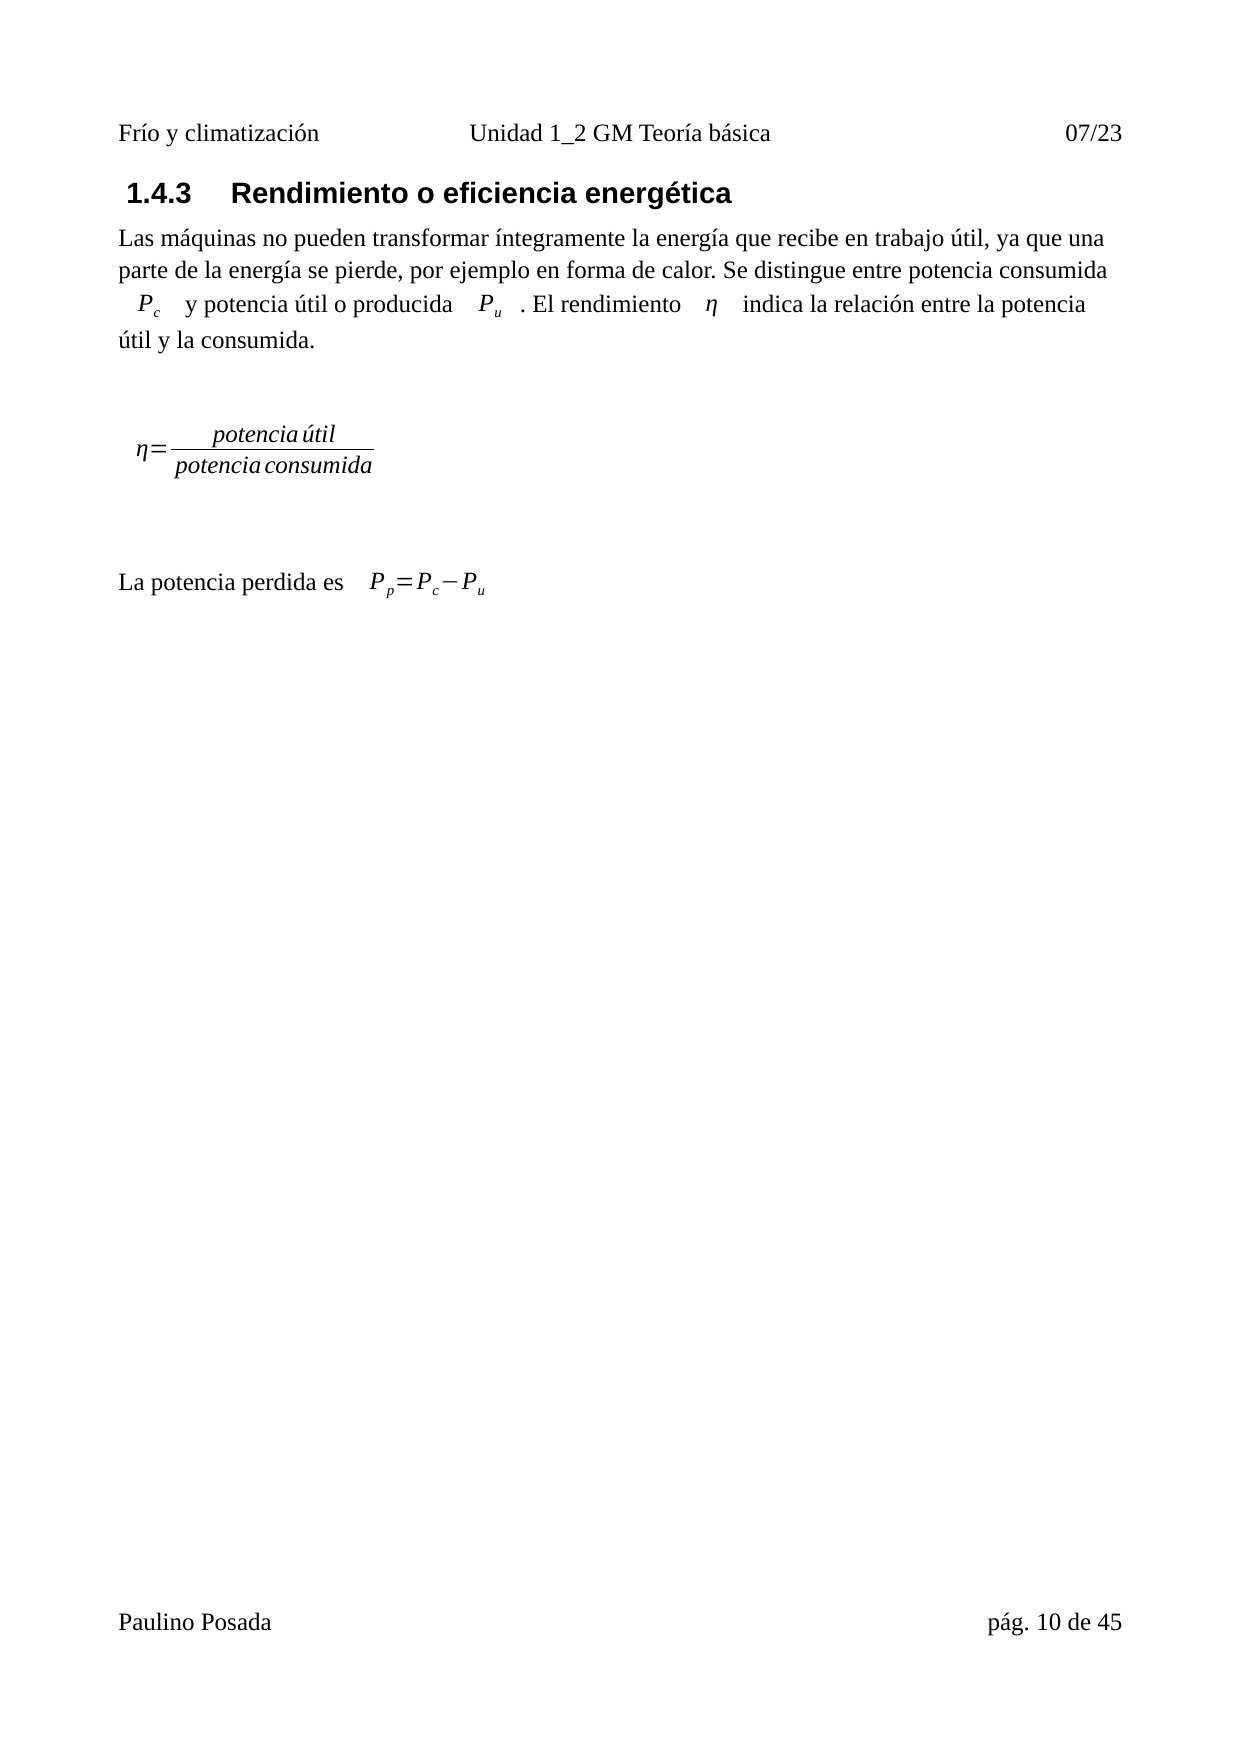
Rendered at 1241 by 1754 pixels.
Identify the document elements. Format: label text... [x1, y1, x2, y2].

text La potencia perdida es [118, 567, 1122, 599]
subtitle Rendimiento o eficiencia energética [118, 176, 1122, 210]
text Las máquinas no pueden transformar íntegramente la energía que recibe en trabajo útil, ya que una parte de la energía se pierde, por ejemplo en forma de calor. Se distingue entre potencia consumida y potencia útil o producida . El rendimiento indica la relación entre la potencia útil y la consumida. [118, 223, 1122, 354]
